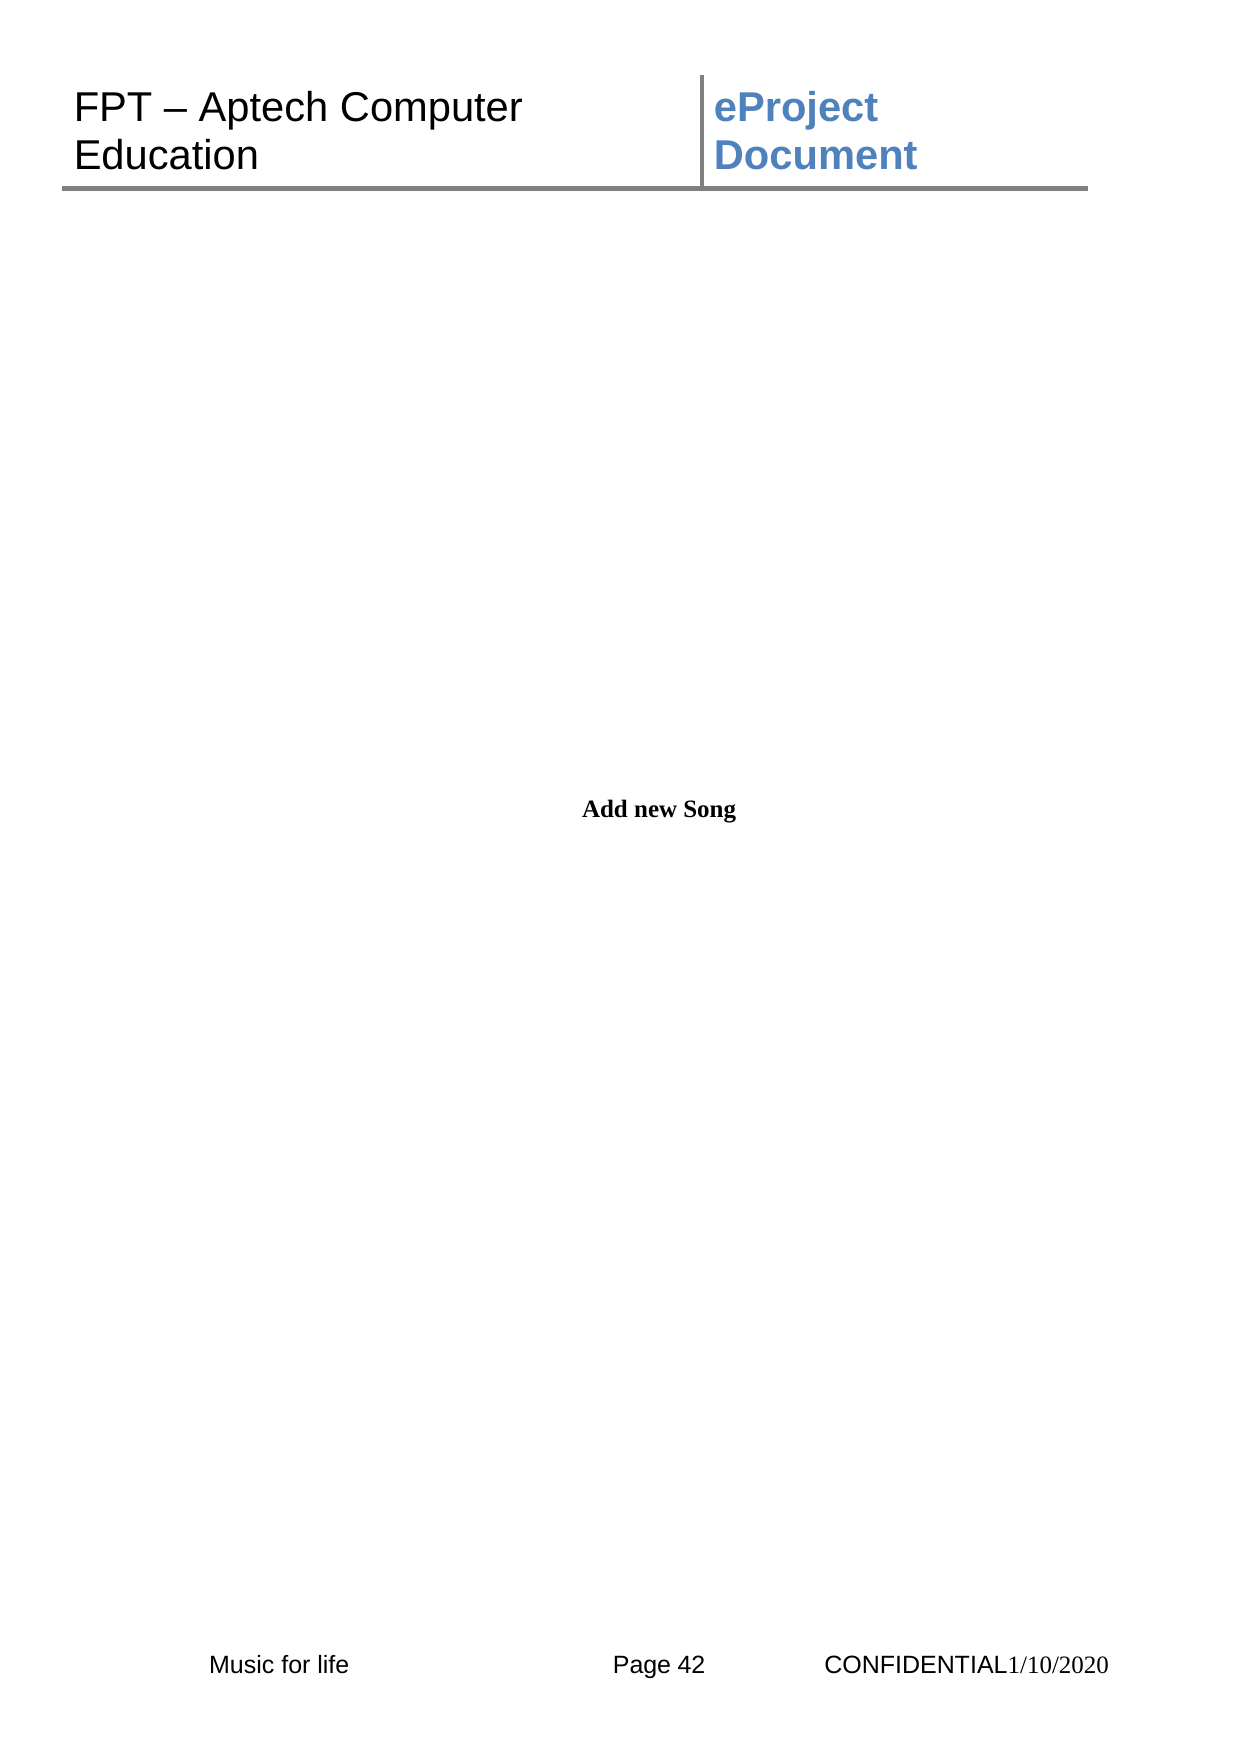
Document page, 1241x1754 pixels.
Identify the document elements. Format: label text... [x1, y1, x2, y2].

text Add new Song [146, 794, 1172, 823]
